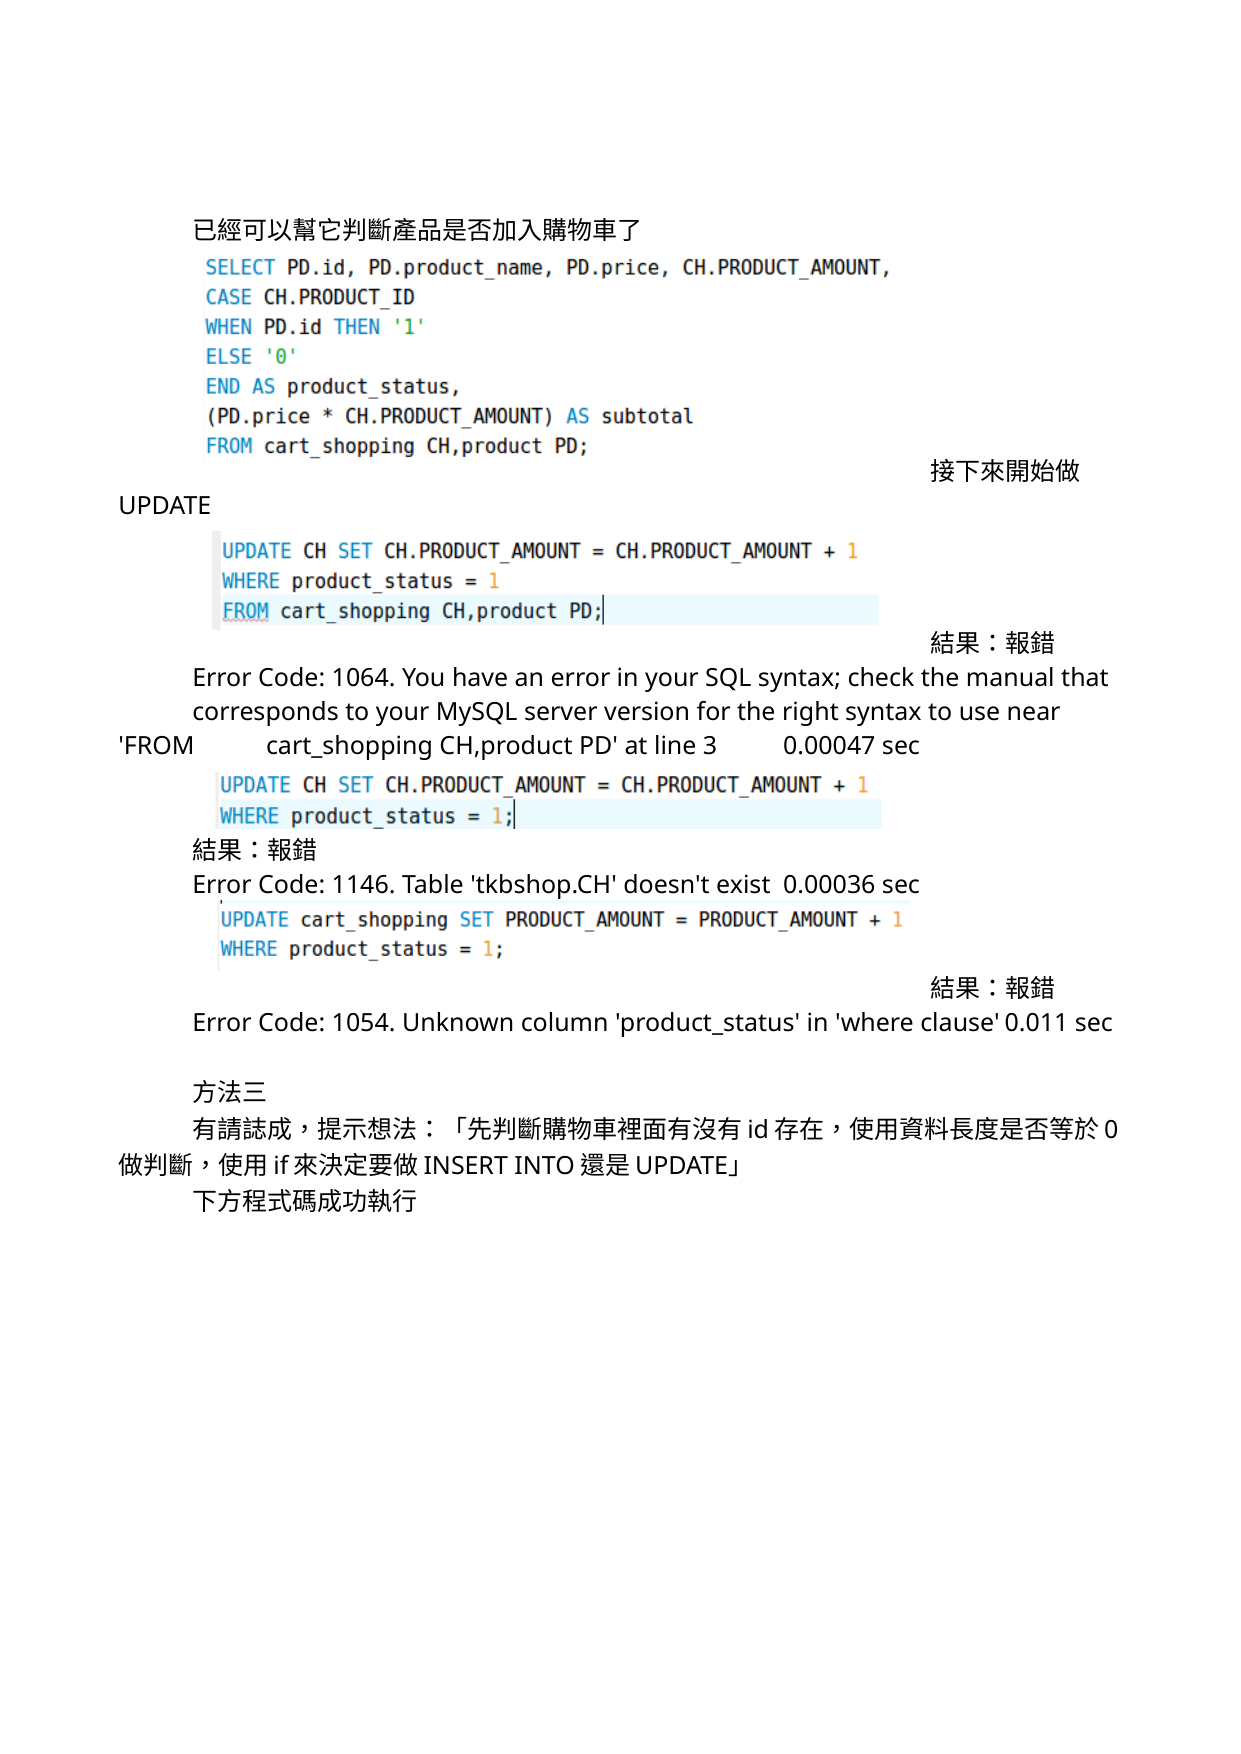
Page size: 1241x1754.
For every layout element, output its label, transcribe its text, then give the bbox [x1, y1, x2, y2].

text Error Code: 1054. Unknown column 'product_status' in 'where clause' 0.011 sec [118, 1005, 1122, 1039]
picture [215, 772, 882, 829]
text Error Code: 1064. You have an error in your SQL syntax; check the manual that corresponds to your MySQL server version for the right syntax to use near 'FROM cart_shopping CH,product PD' at line 3 0.00047 sec [118, 660, 1122, 762]
text 結果：報錯 [118, 623, 1122, 660]
text 下方程式碼成功執行 [118, 1182, 1122, 1218]
picture [203, 254, 896, 461]
picture [217, 900, 911, 970]
text 結果：報錯 [118, 968, 1122, 1005]
text 結果：報錯 [118, 830, 1122, 866]
text 有請誌成，提示想法：「先判斷購物車裡面有沒有id存在，使用資料長度是否等於0 做判斷，使用if來決定要做INSERT INTO還是UPDATE」 [118, 1109, 1122, 1182]
text 方法三 [118, 1073, 1122, 1109]
text 接下來開始做UPDATE [118, 451, 1122, 521]
picture [212, 531, 879, 630]
text 已經可以幫它判斷產品是否加入購物車了 [118, 210, 1122, 247]
text Error Code: 1146. Table 'tkbshop.CH' doesn't exist 0.00036 sec [118, 866, 1122, 900]
